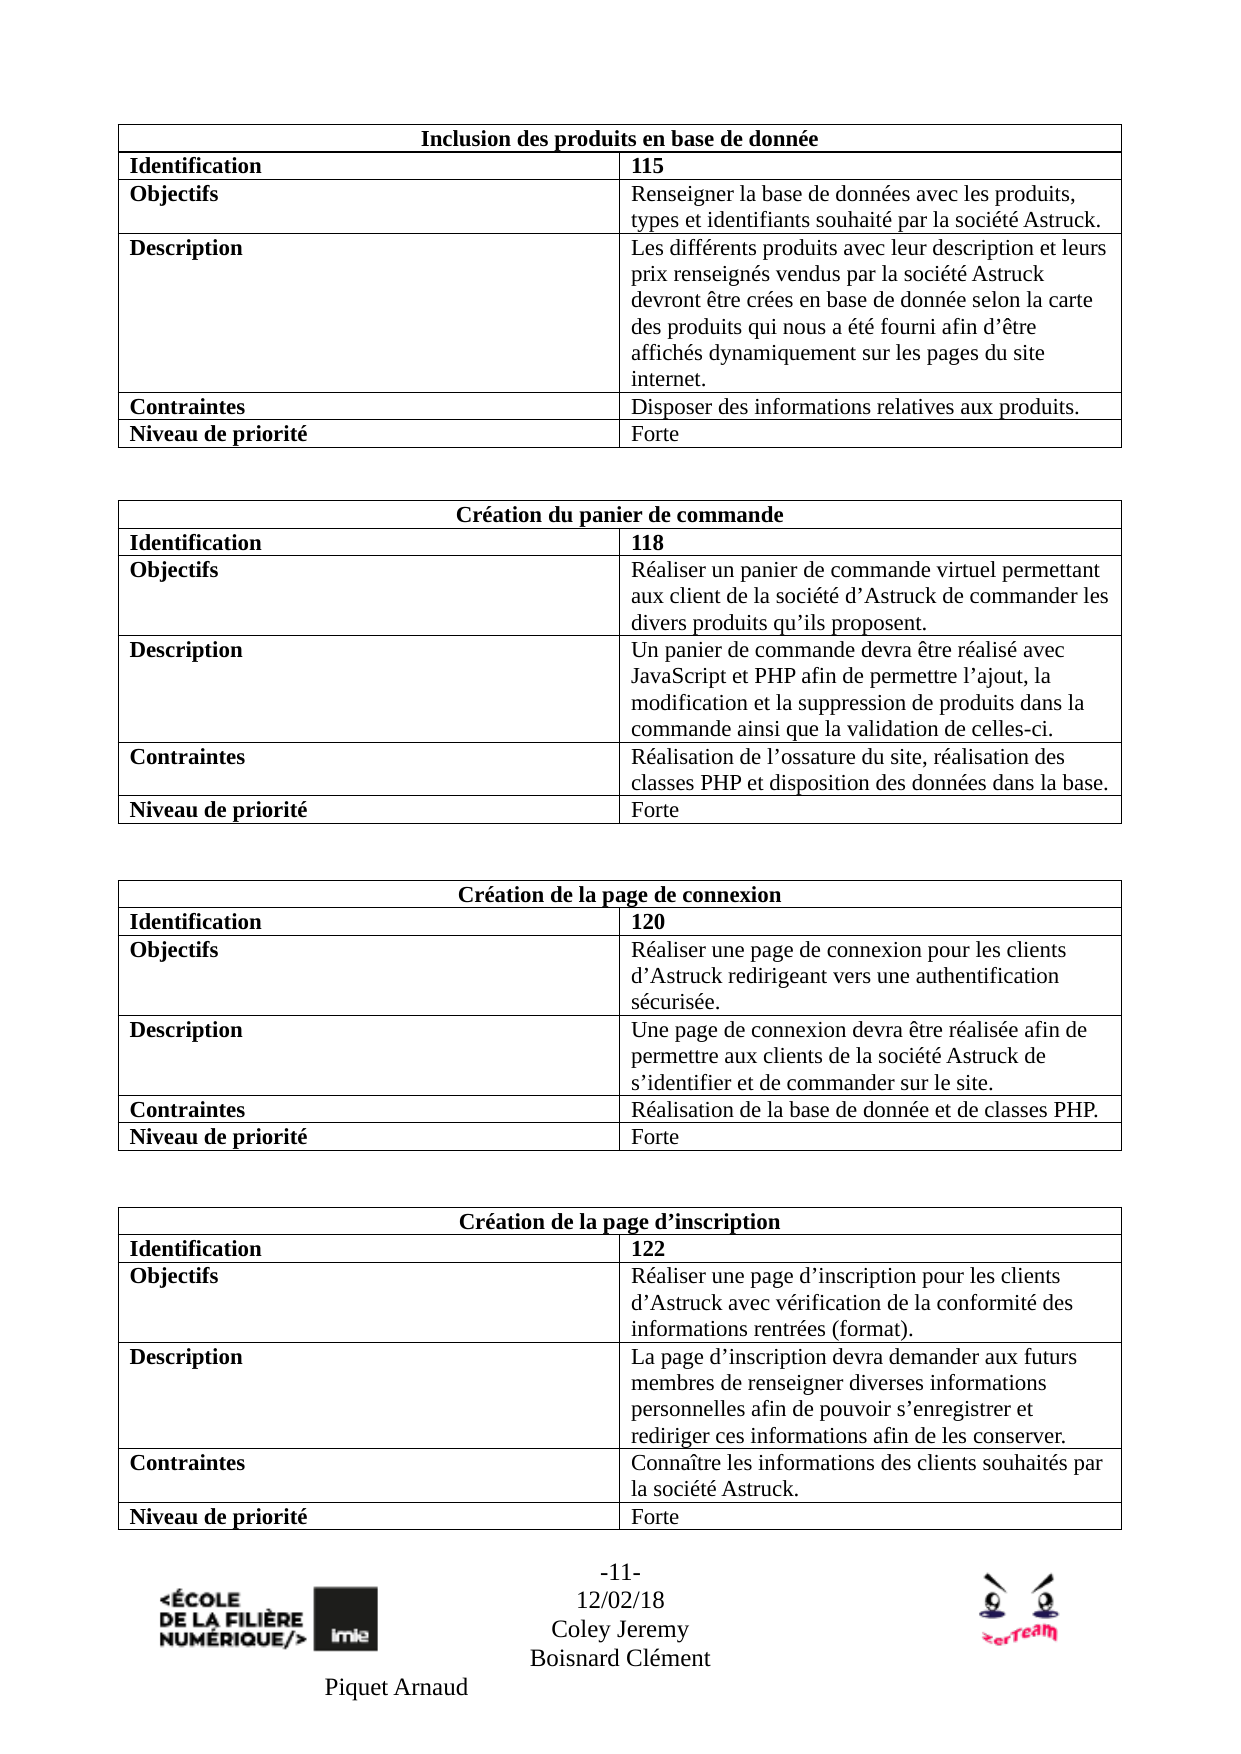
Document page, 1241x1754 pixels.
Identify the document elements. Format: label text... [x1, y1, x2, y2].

table_cell Identification [119, 1235, 619, 1262]
table_cell Objectifs [119, 936, 619, 1015]
table_cell Objectifs [119, 180, 619, 233]
table_header Création de la page de connexion [119, 881, 1121, 907]
table_cell Réalisation de l’ossature du site, réalisation des classes PHP et disposition des données dans la base. [620, 743, 1121, 795]
table_cell 115 [620, 153, 1121, 179]
table_cell Contraintes [119, 1449, 619, 1502]
table_cell Forte [620, 420, 1121, 447]
table_cell Contraintes [119, 1096, 619, 1122]
table_cell Réaliser une page de connexion pour les clients d’Astruck redirigeant vers une authentification sécurisée. [620, 936, 1121, 1015]
table_cell Forte [620, 1503, 1121, 1529]
table_cell Contraintes [119, 743, 619, 795]
table_cell Les différents produits avec leur description et leurs prix renseignés vendus par la société Astruck devront être crées en base de donnée selon la carte des produits qui nous a été fourni afin d’être affichés dynamiquement sur les pages du site internet. [620, 234, 1121, 392]
table_cell Renseigner la base de données avec les produits, types et identifiants souhaité par la société Astruck. [620, 180, 1121, 233]
table_cell Identification [119, 908, 619, 935]
table_cell La page d’inscription devra demander aux futurs membres de renseigner diverses informations personnelles afin de pouvoir s’enregistrer et rediriger ces informations afin de les conserver. [620, 1343, 1121, 1448]
table_cell Description [119, 1016, 619, 1095]
table_header Inclusion des produits en base de donnée [119, 125, 1121, 151]
table_cell Identification [119, 153, 619, 179]
table_cell Forte [620, 796, 1121, 823]
table_header Création de la page d’inscription [119, 1208, 1121, 1234]
table_cell Réaliser un panier de commande virtuel permettant aux client de la société d’Astruck de commander les divers produits qu’ils proposent. [620, 556, 1121, 635]
table_cell Réaliser une page d’inscription pour les clients d’Astruck avec vérification de la conformité des informations rentrées (format). [620, 1263, 1121, 1342]
table_cell Disposer des informations relatives aux produits. [620, 393, 1121, 419]
table_cell 118 [620, 529, 1121, 555]
table_cell Contraintes [119, 393, 619, 419]
table_cell Objectifs [119, 556, 619, 635]
table_cell Description [119, 1343, 619, 1448]
table_cell Réalisation de la base de donnée et de classes PHP. [620, 1096, 1121, 1122]
table_cell Un panier de commande devra être réalisé avec JavaScript et PHP afin de permettre l’ajout, la modification et la suppression de produits dans la commande ainsi que la validation de celles-ci. [620, 636, 1121, 742]
table_cell Forte [620, 1123, 1121, 1150]
table_cell Identification [119, 529, 619, 555]
table_cell 120 [620, 908, 1121, 935]
table_cell Description [119, 636, 619, 742]
table_cell Objectifs [119, 1263, 619, 1342]
table_cell Une page de connexion devra être réalisée afin de permettre aux clients de la société Astruck de s’identifier et de commander sur le site. [620, 1016, 1121, 1095]
table_cell Niveau de priorité [119, 1503, 619, 1529]
table_cell Description [119, 234, 619, 392]
table_header Création du panier de commande [119, 501, 1121, 528]
table_cell 122 [620, 1235, 1121, 1262]
table_cell Niveau de priorité [119, 796, 619, 823]
table_cell Niveau de priorité [119, 1123, 619, 1150]
table_cell Connaître les informations des clients souhaités par la société Astruck. [620, 1449, 1121, 1502]
table_cell Niveau de priorité [119, 420, 619, 447]
